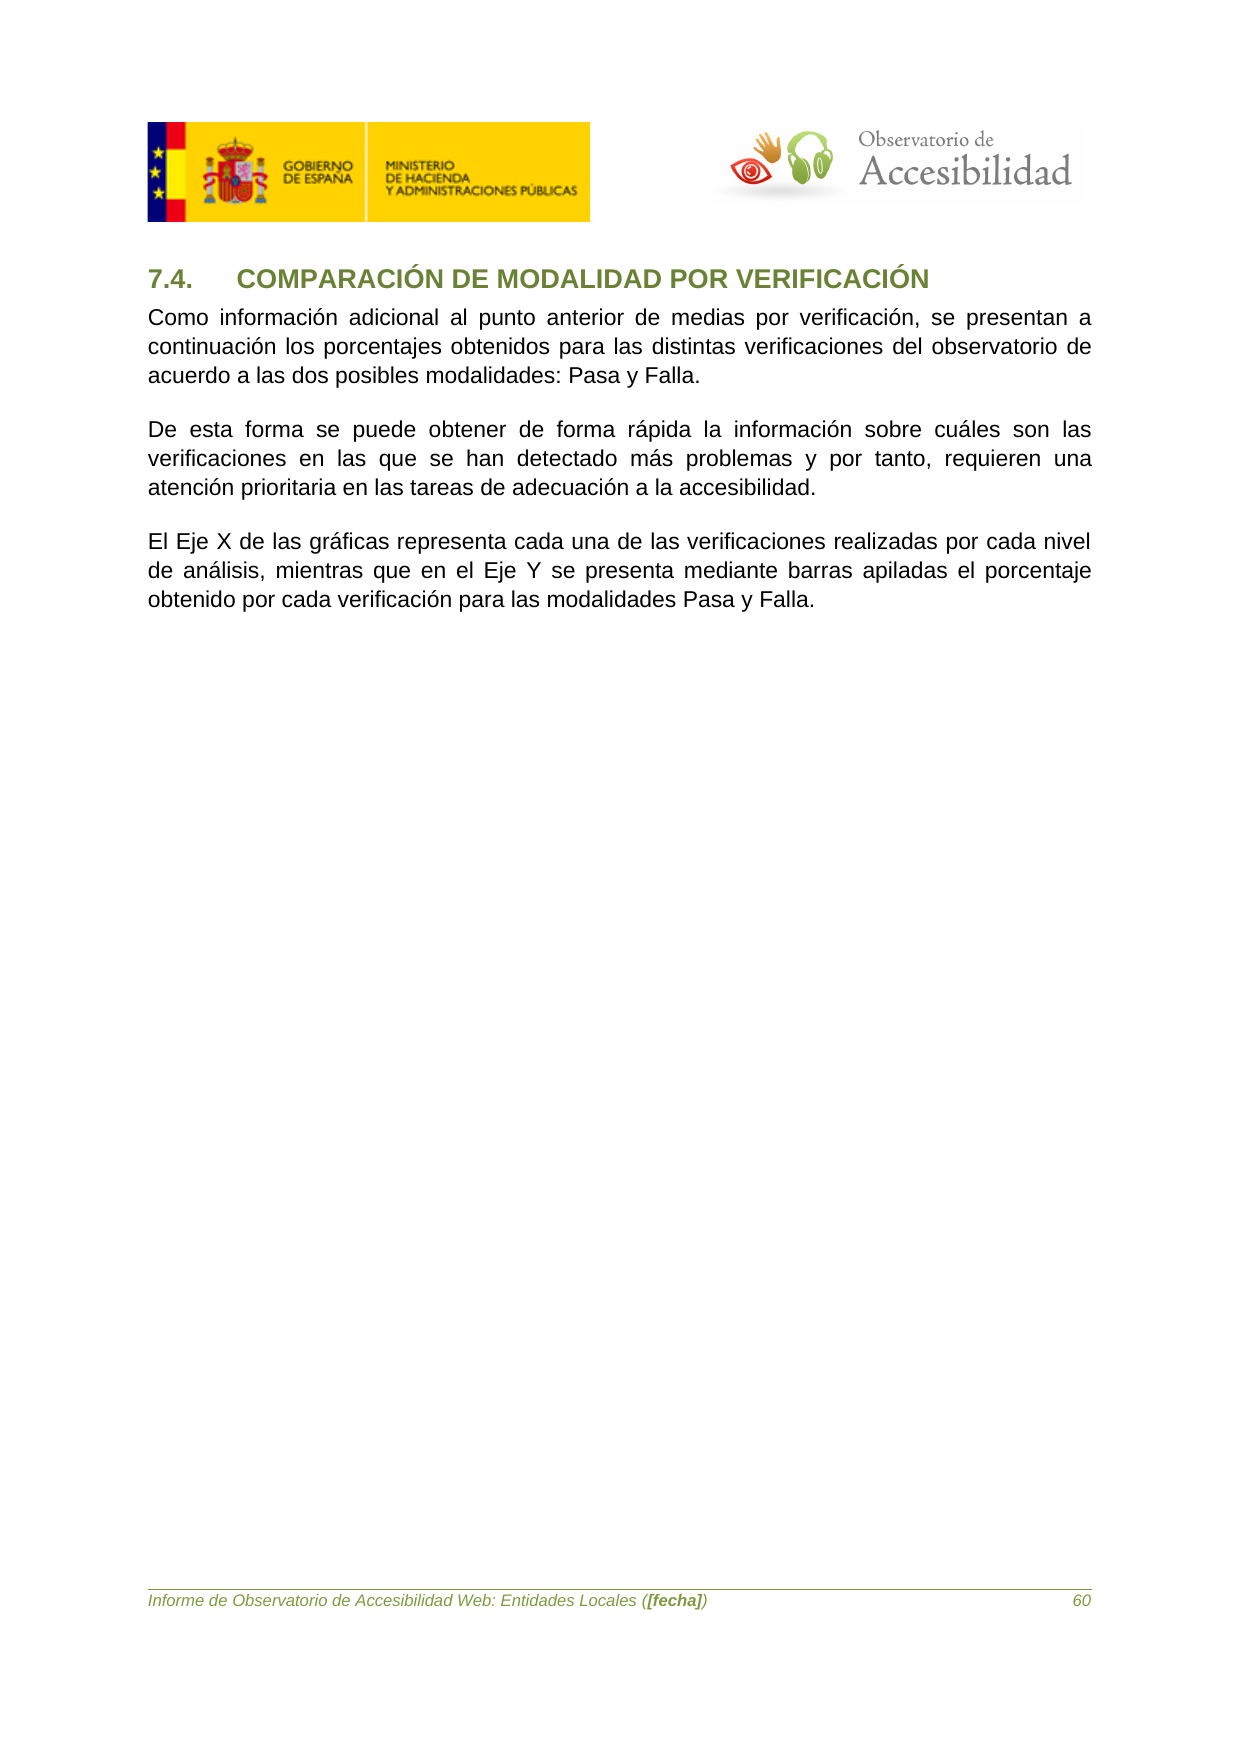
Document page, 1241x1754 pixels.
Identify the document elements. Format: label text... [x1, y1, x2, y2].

text De esta forma se puede obtener de forma rápida la información sobre cuáles son las verificaciones en las que se han detectado más problemas y por tanto, requieren una atención prioritaria en las tareas de adecuación a la accesibilidad. [148, 416, 1092, 500]
list Comparación de Modalidad por Verificación [148, 263, 1092, 294]
picture [710, 122, 1086, 205]
text Como información adicional al punto anterior de medias por verificación, se presentan a continuación los porcentajes obtenidos para las distintas verificaciones del observatorio de acuerdo a las dos posibles modalidades: Pasa y Falla. [148, 304, 1092, 388]
text El Eje X de las gráficas representa cada una de las verificaciones realizadas por cada nivel de análisis, mientras que en el Eje Y se presenta mediante barras apiladas el porcentaje obtenido por cada verificación para las modalidades Pasa y Falla. [148, 528, 1092, 612]
picture [147, 122, 591, 222]
